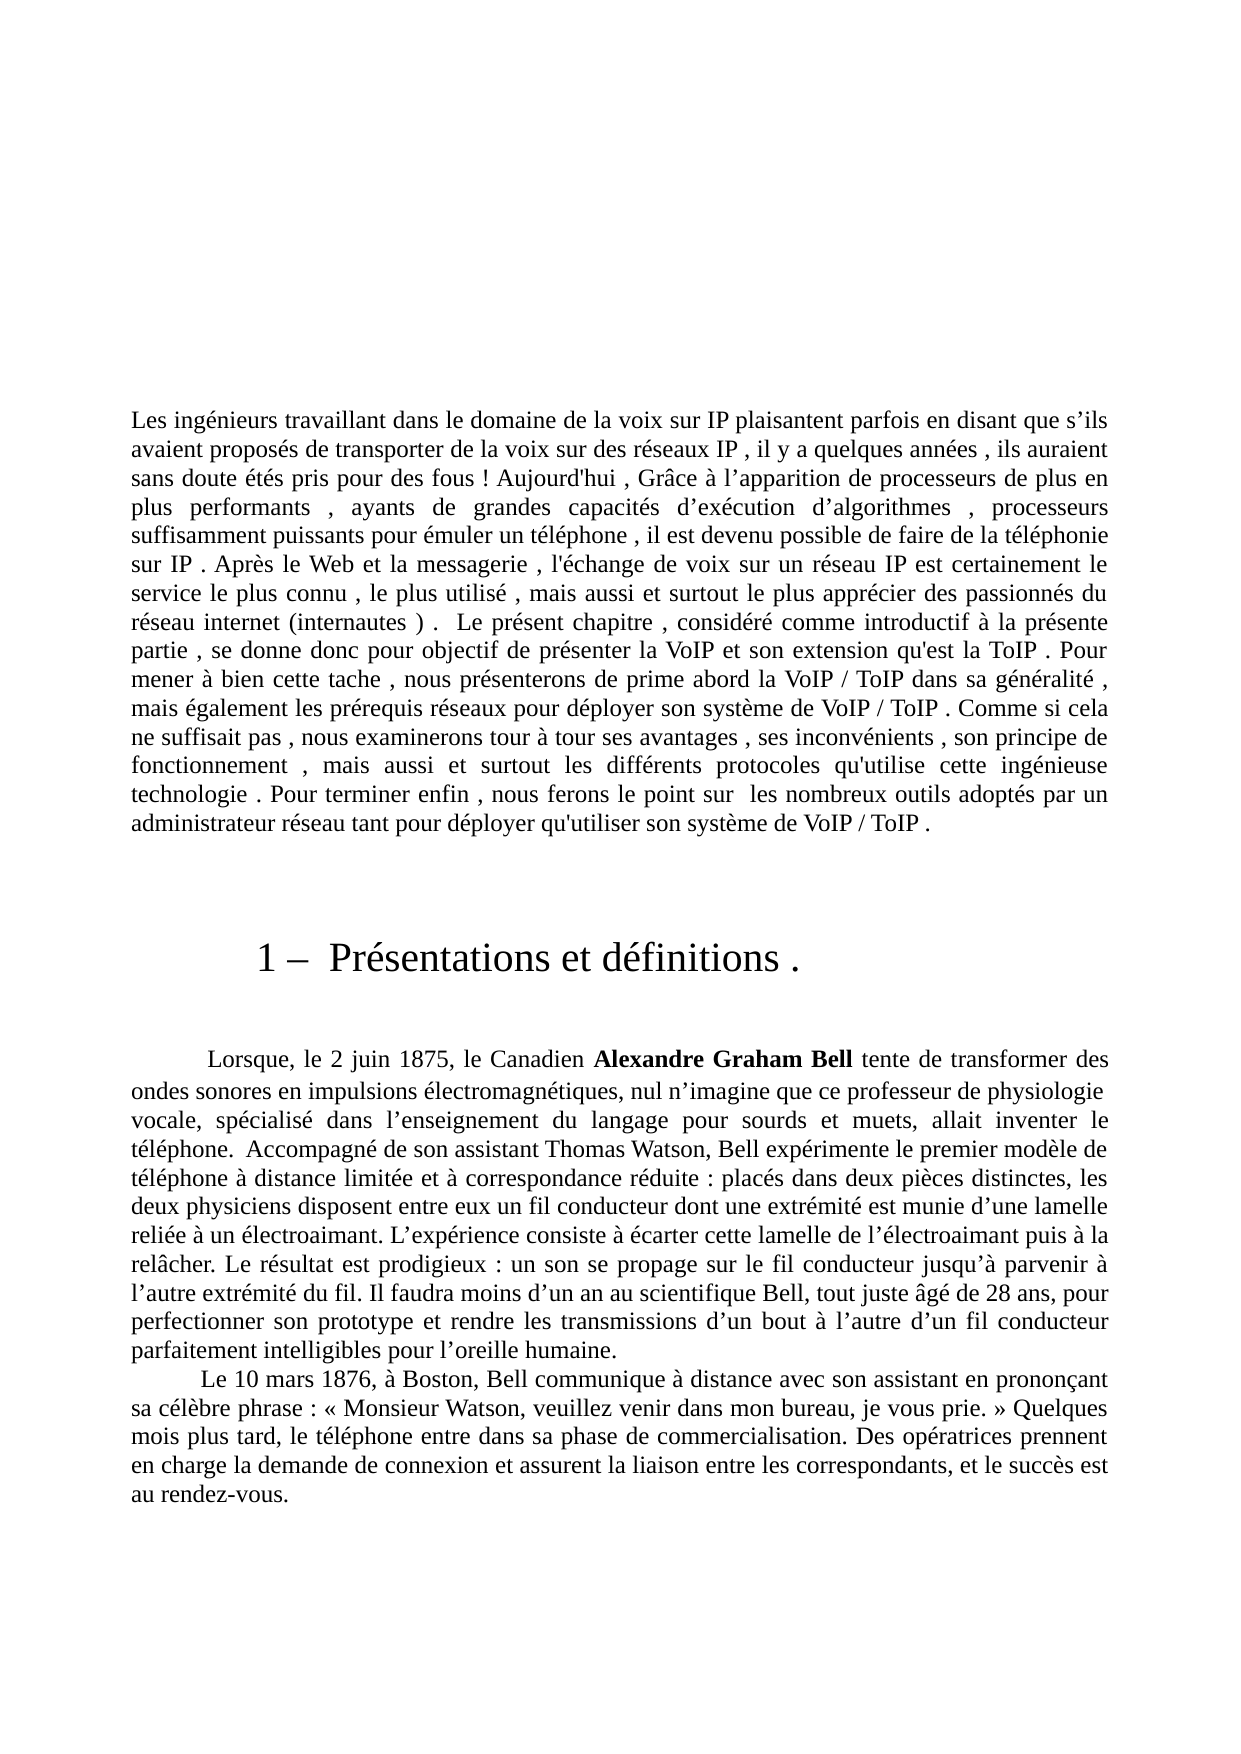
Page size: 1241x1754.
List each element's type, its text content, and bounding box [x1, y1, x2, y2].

text vocale, spécialisé dans l’enseignement du langage pour sourds et muets, allait inventer le téléphone. Accompagné de son assistant Thomas Watson, Bell expérimente le premier modèle de [131, 1105, 1109, 1163]
text Le 10 mars 1876, à Boston, Bell communique à distance avec son assistant en prononçant sa célèbre phrase : « Monsieur Watson, veuillez venir dans mon bureau, je vous prie. » Quelques mois plus tard, le téléphone entre dans sa phase de commercialisation. Des opératrices prennent en charge la demande de connexion et assurent la liaison entre les correspondants, et le succès est au rendez-vous. [131, 1364, 1109, 1508]
text Les ingénieurs travaillant dans le domaine de la voix sur IP plaisantent parfois en disant que s’ils avaient proposés de transporter de la voix sur des réseaux IP , il y a quelques années , ils auraient sans doute étés pris pour des fous ! Aujourd'hui , Grâce à l’apparition de processeurs de plus en plus performants , ayants de grandes capacités d’exécution d’algorithmes , processeurs suffisamment puissants pour émuler un téléphone , il est devenu possible de faire de la téléphonie sur IP . Après le Web et la messagerie , l'échange de voix sur un réseau IP est certainement le service le plus connu , le plus utilisé , mais aussi et surtout le plus apprécier des passionnés du réseau internet (internautes ) . Le présent chapitre , considéré comme introductif à la présente partie , se donne donc pour objectif de présenter la VoIP et son extension qu'est la ToIP . Pour mener à bien cette tache , nous présenterons de prime abord la VoIP / ToIP dans sa généralité , mais également les prérequis réseaux pour déployer son système de VoIP / ToIP . Comme si cela ne suffisait pas , nous examinerons tour à tour ses avantages , ses inconvénients , son principe de fonctionnement , mais aussi et surtout les différents protocoles qu'utilise cette ingénieuse technologie . Pour terminer enfin , nous ferons le point sur les nombreux outils adoptés par un administrateur réseau tant pour déployer qu'utiliser son système de VoIP / ToIP . [131, 406, 1109, 837]
text téléphone à distance limitée et à correspondance réduite : placés dans deux pièces distinctes, les deux physiciens disposent entre eux un fil conducteur dont une extrémité est munie d’une lamelle reliée à un électroaimant. L’expérience consiste à écarter cette lamelle de l’électroaimant puis à la relâcher. Le résultat est prodigieux : un son se propage sur le fil conducteur jusqu’à parvenir à l’autre extrémité du fil. Il faudra moins d’un an au scientifique Bell, tout juste âgé de 28 ans, pour perfectionner son prototype et rendre les transmissions d’un bout à l’autre d’un fil conducteur parfaitement intelligibles pour l’oreille humaine. [131, 1163, 1109, 1364]
text Lorsque, le 2 juin 1875, le Canadien Alexandre Graham Bell tente de transformer des ondes sonores en impulsions électromagnétiques, nul n’imagine que ce professeur de physiologie [131, 1028, 1109, 1105]
text 1 – Présentations et définitions . [131, 933, 1109, 981]
